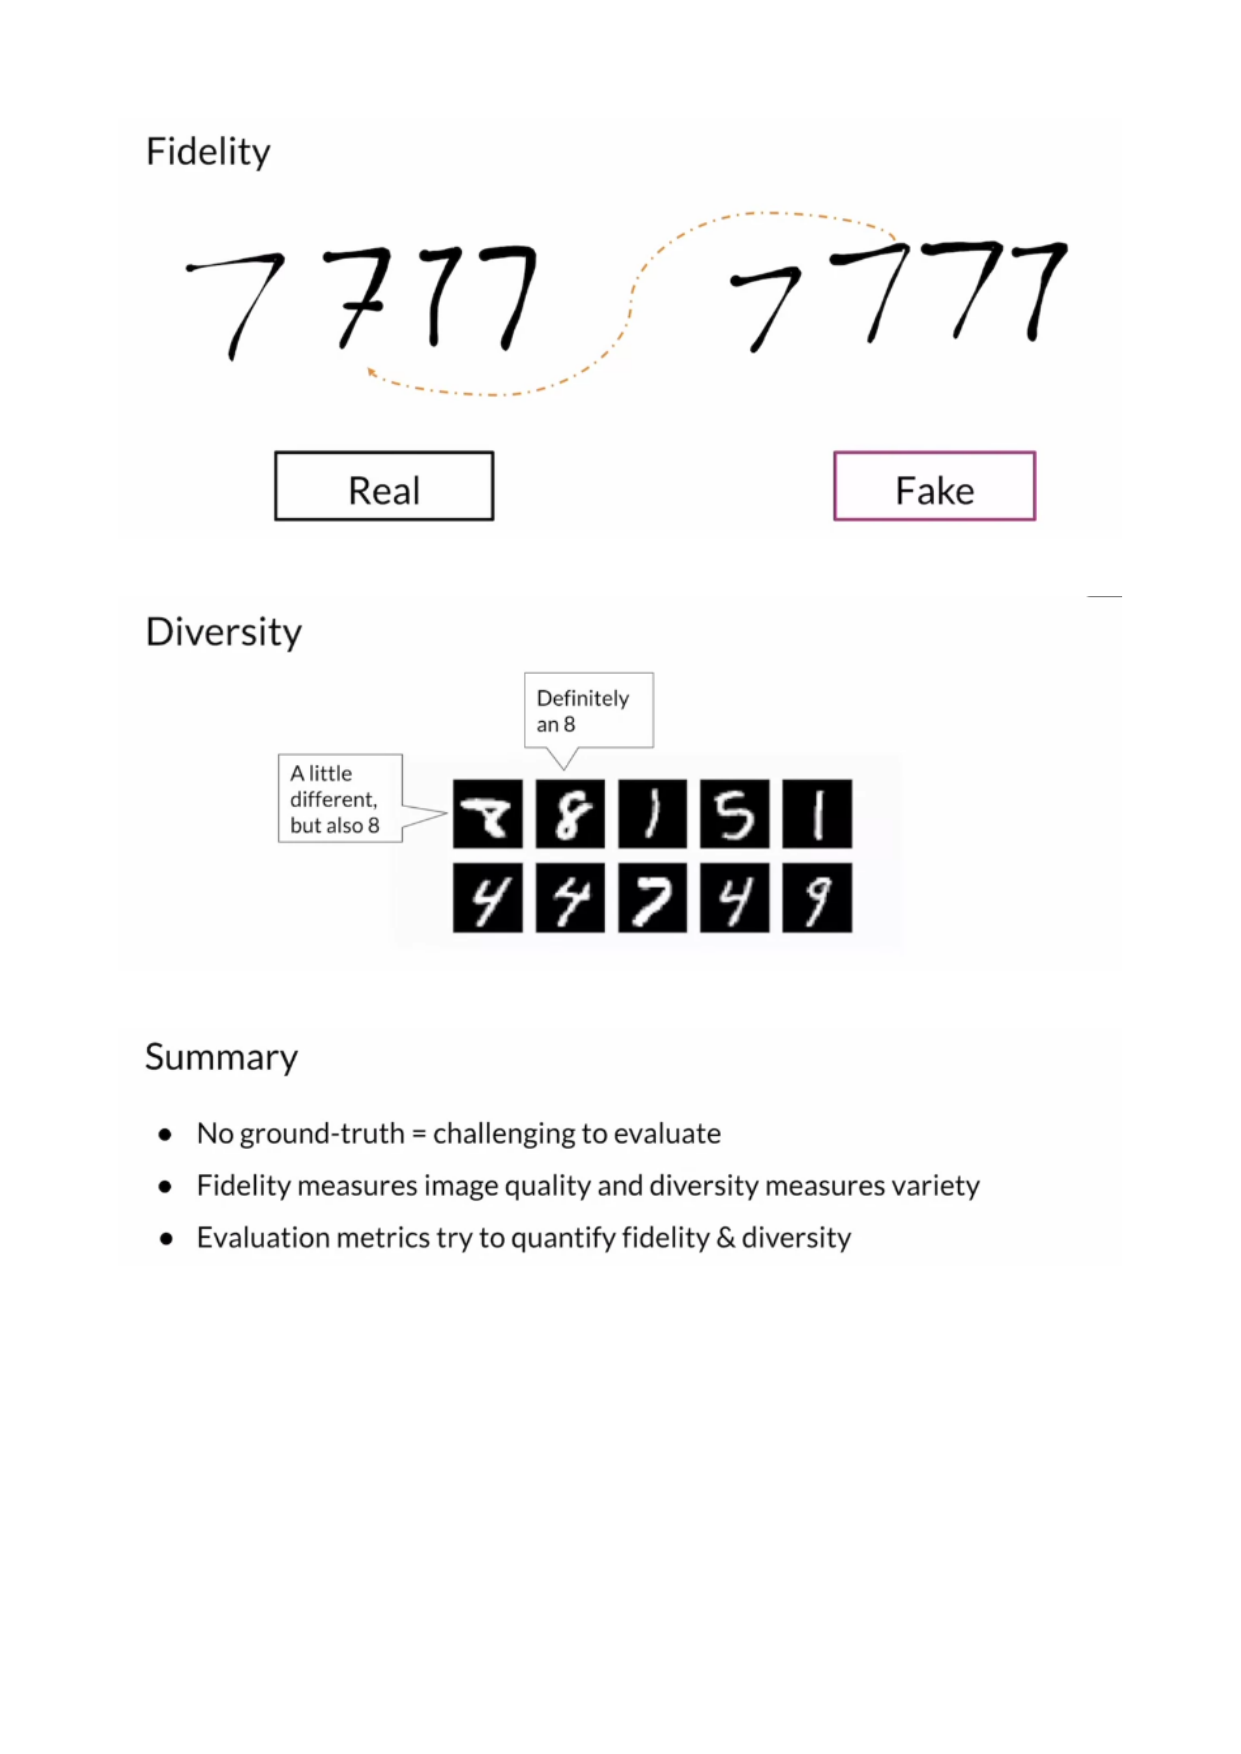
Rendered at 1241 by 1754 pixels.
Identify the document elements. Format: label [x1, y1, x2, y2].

picture [118, 118, 1123, 539]
picture [118, 1028, 1123, 1266]
picture [118, 596, 1123, 971]
